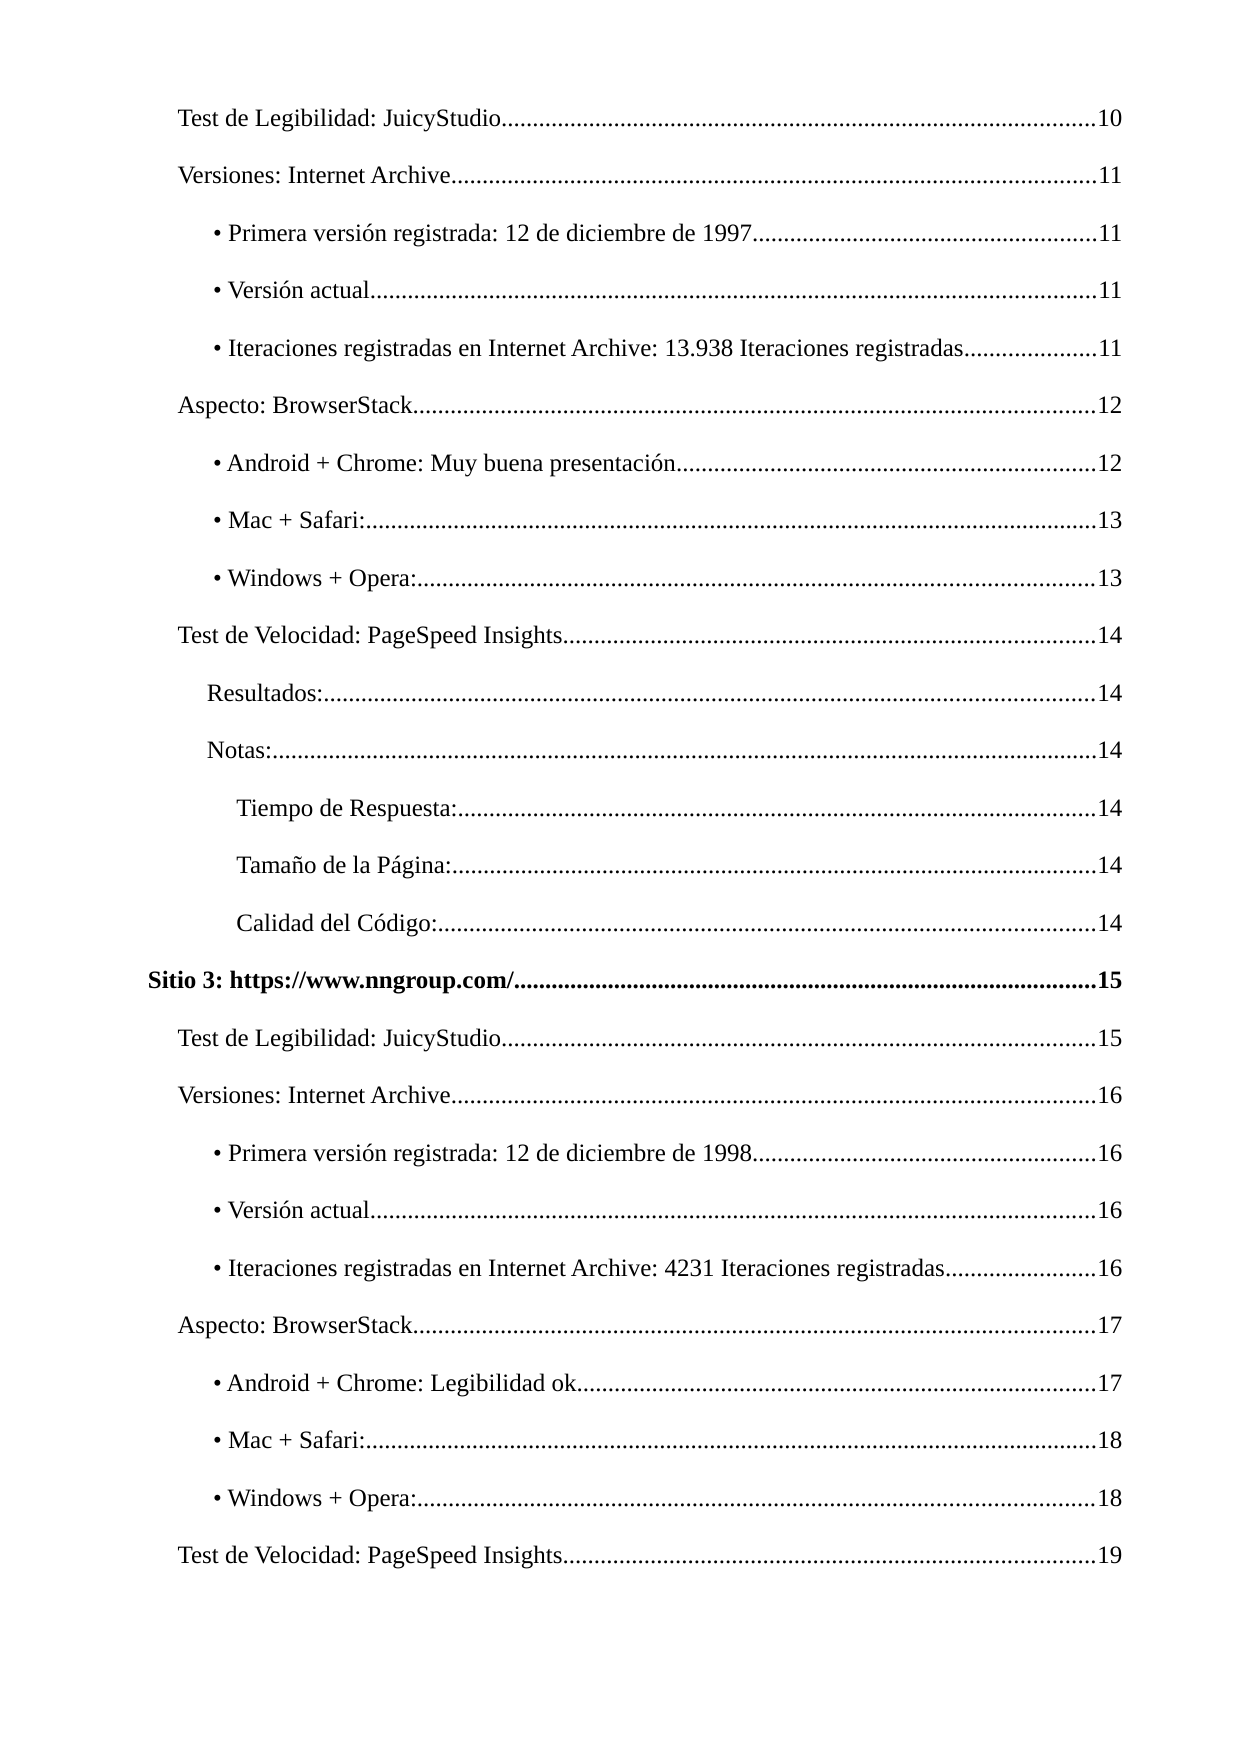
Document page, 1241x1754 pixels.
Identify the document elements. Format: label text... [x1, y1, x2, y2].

text Tiempo de Respuesta: 14 [236, 793, 1122, 822]
text Test de Velocidad: PageSpeed Insights 14 [177, 621, 1122, 649]
text • Mac + Safari: 18 [207, 1426, 1122, 1454]
text • Primera versión registrada: 12 de diciembre de 1998 16 [207, 1138, 1122, 1167]
text Calidad del Código: 14 [236, 908, 1122, 937]
text • Windows + Opera: 13 [207, 563, 1122, 592]
text Aspecto: BrowserStack 12 [177, 391, 1122, 419]
text • Iteraciones registradas en Internet Archive: 4231 Iteraciones registradas 16 [207, 1253, 1122, 1282]
text Versiones: Internet Archive 11 [177, 161, 1122, 189]
text • Versión actual 11 [207, 276, 1122, 304]
text Notas: 14 [207, 736, 1122, 764]
text • Mac + Safari: 13 [207, 506, 1122, 534]
text Versiones: Internet Archive 16 [177, 1081, 1122, 1109]
text • Android + Chrome: Muy buena presentación 12 [207, 448, 1122, 477]
text • Iteraciones registradas en Internet Archive: 13.938 Iteraciones registradas 11 [207, 333, 1122, 362]
text Test de Velocidad: PageSpeed Insights 19 [177, 1541, 1122, 1569]
text Test de Legibilidad: JuicyStudio 15 [177, 1023, 1122, 1052]
text Test de Legibilidad: JuicyStudio 10 [177, 103, 1122, 132]
text Aspecto: BrowserStack 17 [177, 1311, 1122, 1339]
text • Windows + Opera: 18 [207, 1483, 1122, 1512]
text • Android + Chrome: Legibilidad ok 17 [207, 1368, 1122, 1397]
text Resultados: 14 [207, 678, 1122, 707]
text Tamaño de la Página: 14 [236, 851, 1122, 879]
text Sitio 3: https://www.nngroup.com/ 15 [148, 966, 1122, 994]
text • Primera versión registrada: 12 de diciembre de 1997 11 [207, 218, 1122, 247]
text • Versión actual 16 [207, 1196, 1122, 1224]
